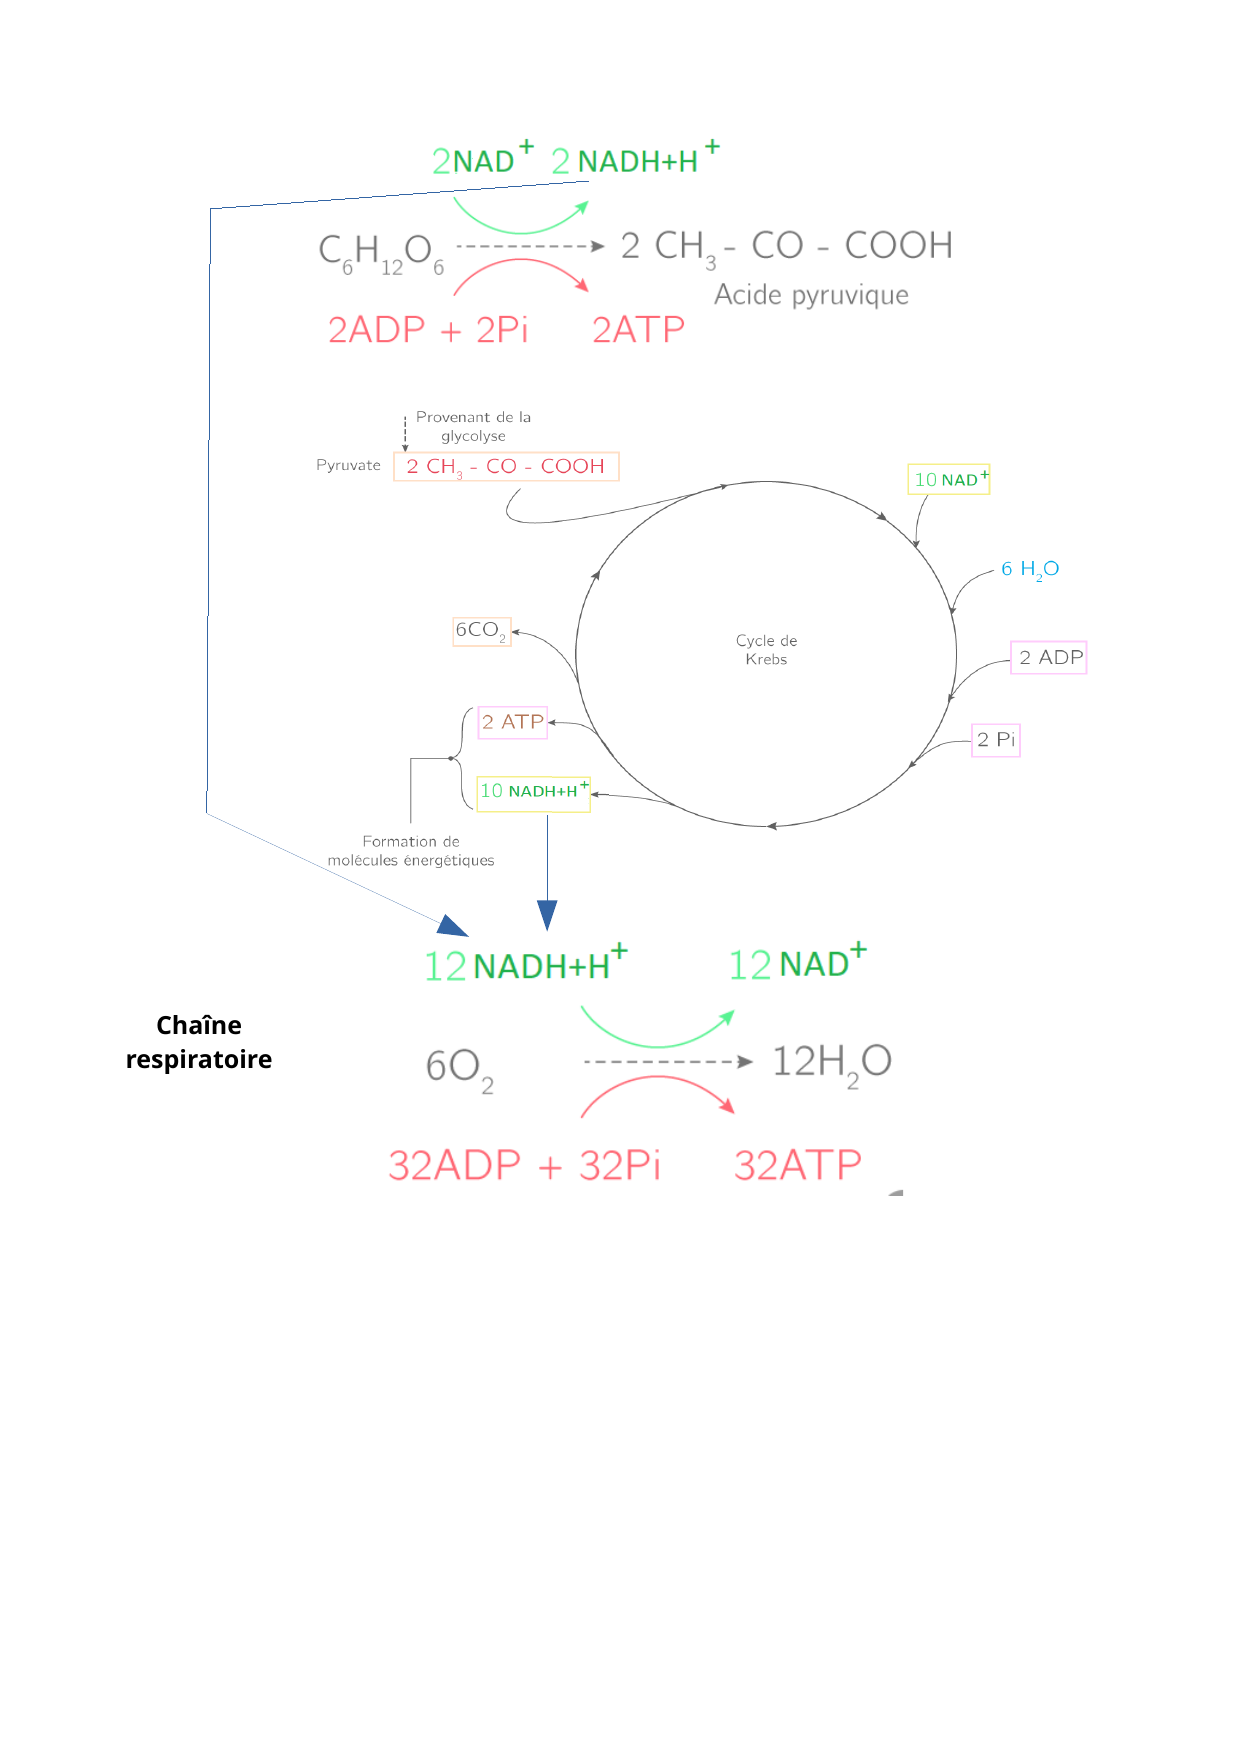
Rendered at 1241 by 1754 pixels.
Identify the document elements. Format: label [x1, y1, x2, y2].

picture [264, 118, 976, 358]
picture [271, 845, 364, 889]
picture [271, 393, 1130, 889]
picture [337, 922, 904, 1196]
